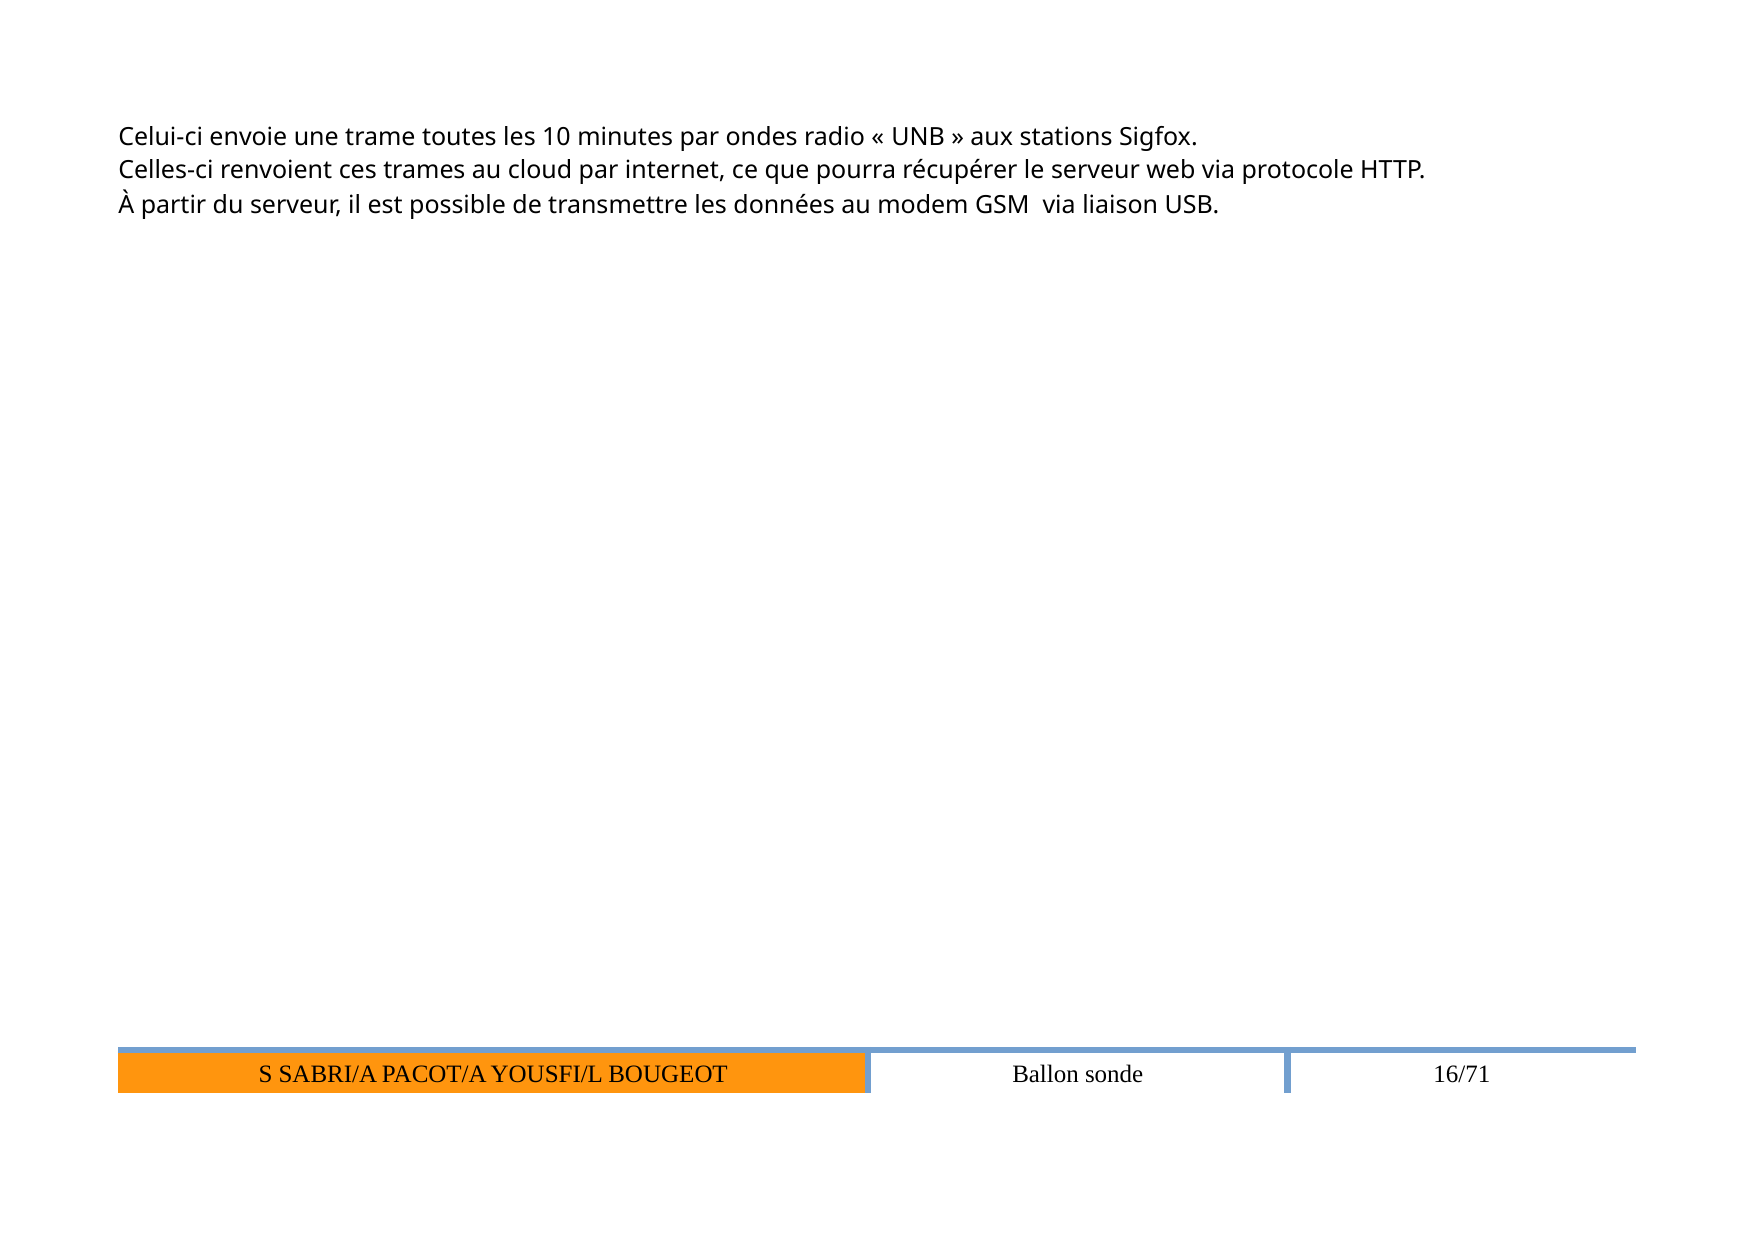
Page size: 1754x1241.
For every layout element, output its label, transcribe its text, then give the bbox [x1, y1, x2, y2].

text À partir du serveur, il est possible de transmettre les données au modem GSM via liaison USB. [118, 186, 1636, 220]
text Celles-ci renvoient ces trames au cloud par internet, ce que pourra récupérer le serveur web via protocole HTTP. [118, 152, 1636, 186]
text Celui-ci envoie une trame toutes les 10 minutes par ondes radio « UNB » aux stations Sigfox. [118, 118, 1636, 152]
